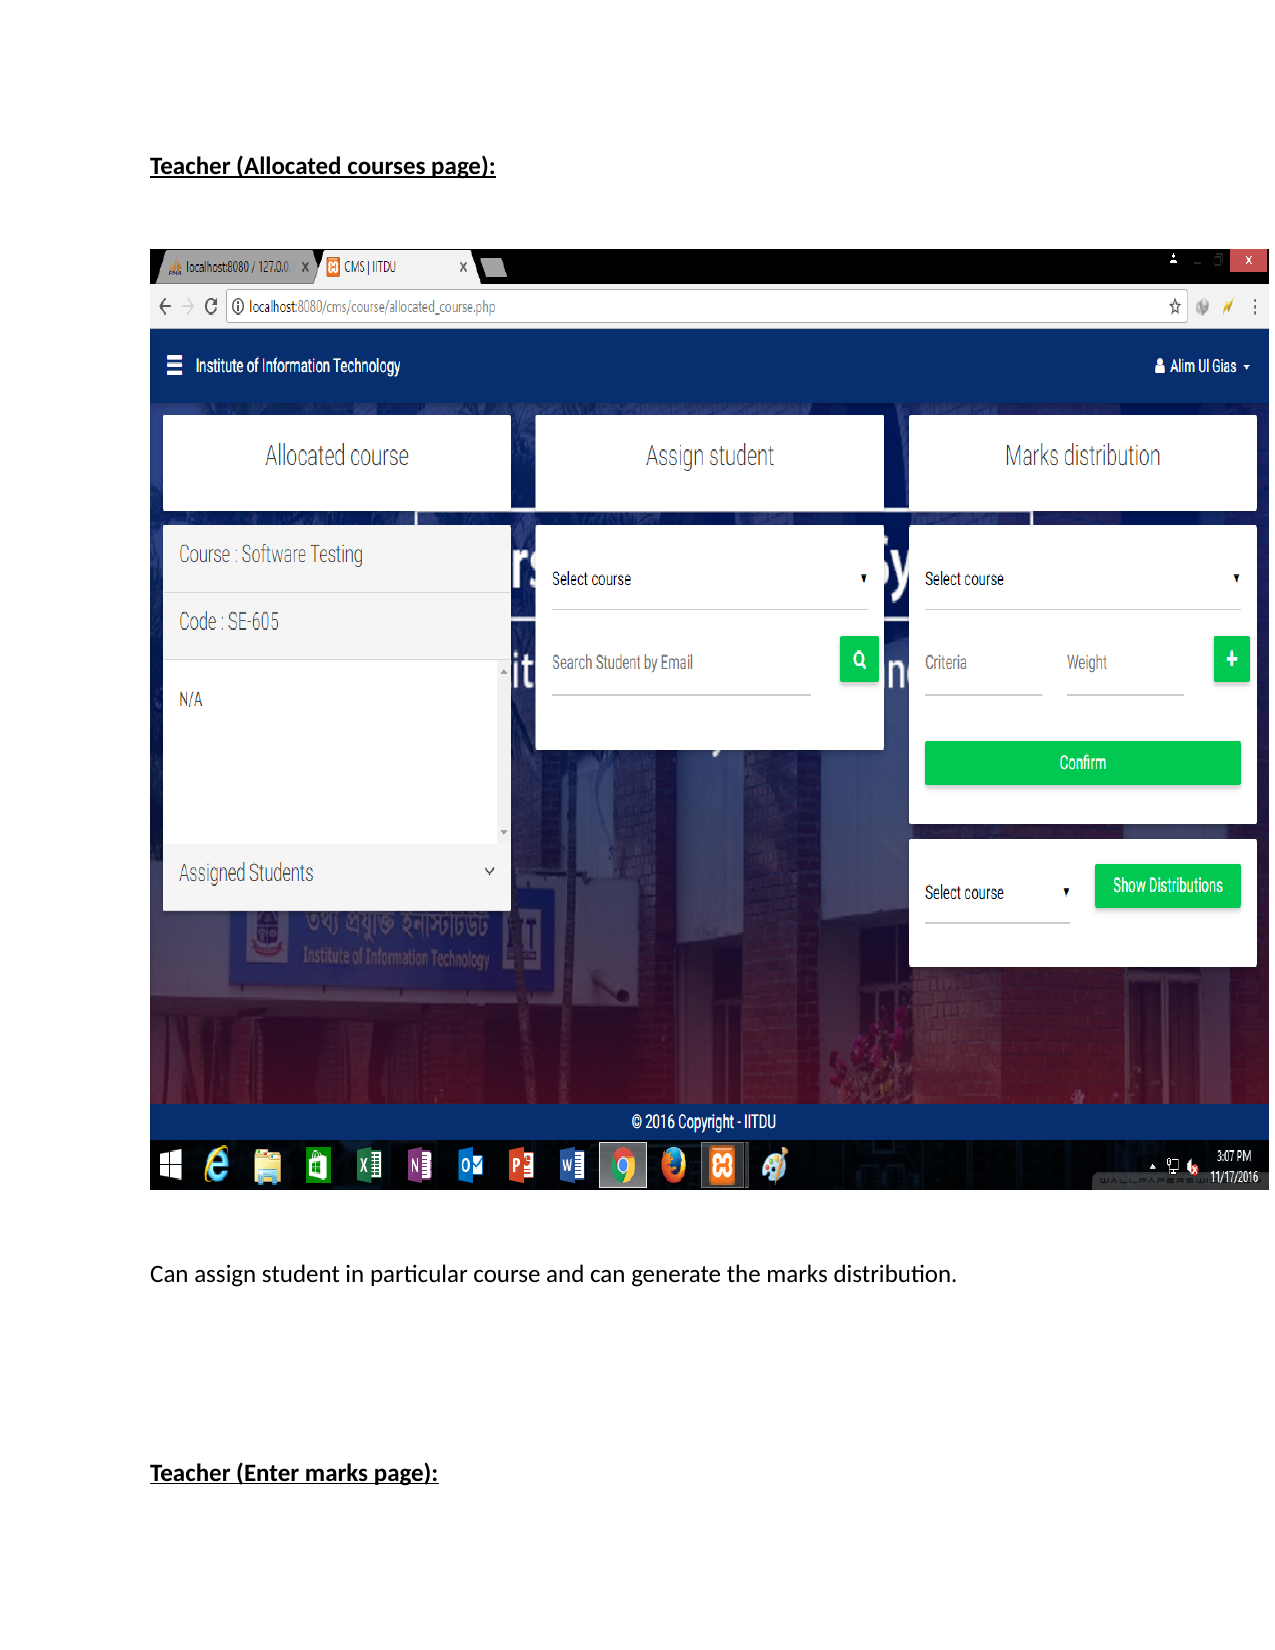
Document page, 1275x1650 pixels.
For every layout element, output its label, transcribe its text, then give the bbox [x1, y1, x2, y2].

text Teacher (Allocated courses page): [150, 150, 1125, 181]
picture [150, 249, 1269, 1190]
text Teacher (Enter marks page): [150, 1457, 1125, 1487]
text Can assign student in particular course and can generate the marks distribution. [150, 1258, 1125, 1289]
